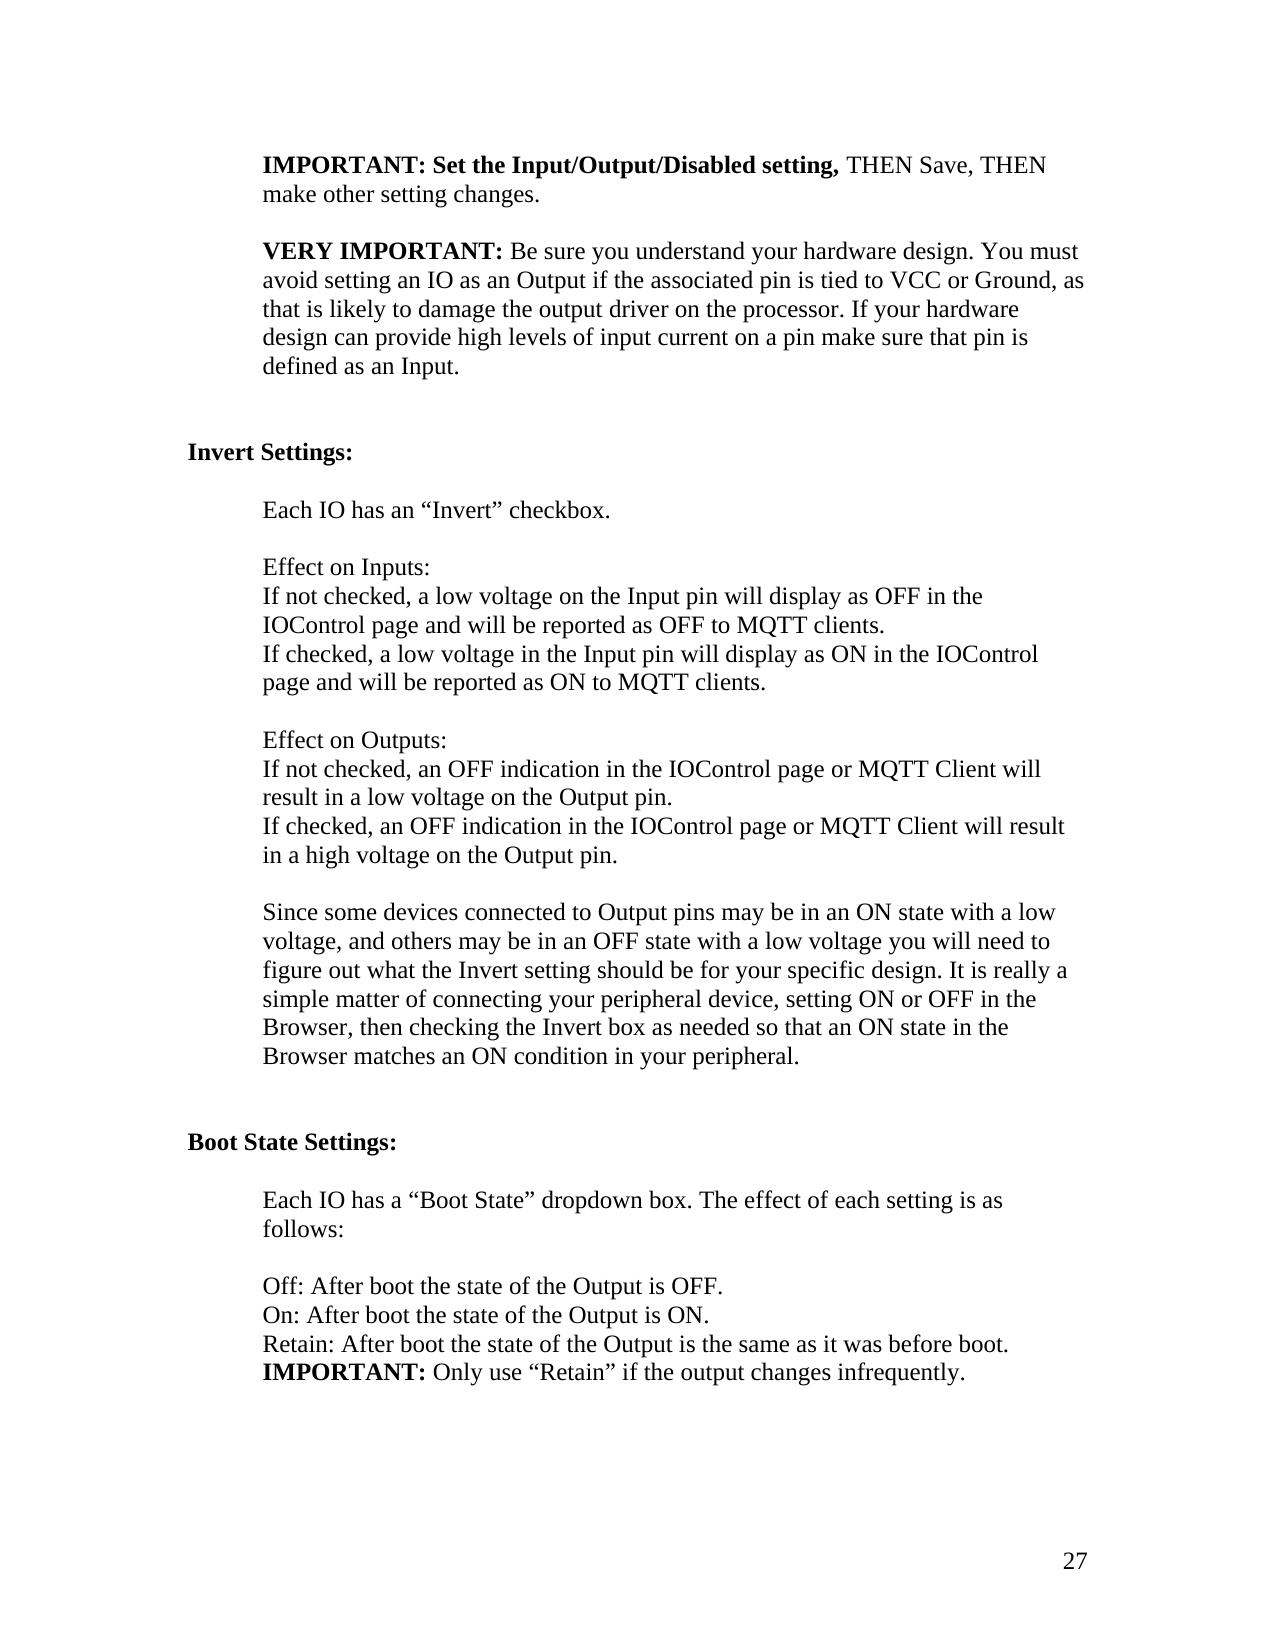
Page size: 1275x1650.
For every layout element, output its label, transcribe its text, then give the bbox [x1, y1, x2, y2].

text If not checked, a low voltage on the Input pin will display as OFF in the IOControl page and will be reported as OFF to MQTT clients. [262, 581, 1087, 639]
text Each IO has a “Boot State” dropdown box. The effect of each setting is as follows: [262, 1185, 1087, 1242]
text Off: After boot the state of the Output is OFF. [262, 1271, 1087, 1300]
text Each IO has an “Invert” checkbox. [262, 495, 1087, 524]
text Effect on Outputs: [262, 725, 1087, 754]
text On: After boot the state of the Output is ON. [262, 1300, 1087, 1329]
text Invert Settings: [187, 437, 1087, 466]
text IMPORTANT: Set the Input/Output/Disabled setting, THEN Save, THEN make other setting changes. [262, 150, 1087, 207]
text If not checked, an OFF indication in the IOControl page or MQTT Client will result in a low voltage on the Output pin. [262, 754, 1087, 811]
text If checked, an OFF indication in the IOControl page or MQTT Client will result in a high voltage on the Output pin. [262, 811, 1087, 869]
text If checked, a low voltage in the Input pin will display as ON in the IOControl page and will be reported as ON to MQTT clients. [262, 639, 1087, 696]
text Retain: After boot the state of the Output is the same as it was before boot. IMPORTANT: Only use “Retain” if the output changes infrequently. [262, 1329, 1087, 1386]
text Since some devices connected to Output pins may be in an ON state with a low voltage, and others may be in an OFF state with a low voltage you will need to figure out what the Invert setting should be for your specific design. It is really a simple matter of connecting your peripheral device, setting ON or OFF in the Browser, then checking the Invert box as needed so that an ON state in the Browser matches an ON condition in your peripheral. [262, 897, 1087, 1070]
text VERY IMPORTANT: Be sure you understand your hardware design. You must avoid setting an IO as an Output if the associated pin is tied to VCC or Ground, as that is likely to damage the output driver on the processor. If your hardware design can provide high levels of input current on a pin make sure that pin is defined as an Input. [262, 236, 1087, 380]
text Boot State Settings: [187, 1127, 1087, 1156]
text Effect on Inputs: [262, 552, 1087, 581]
